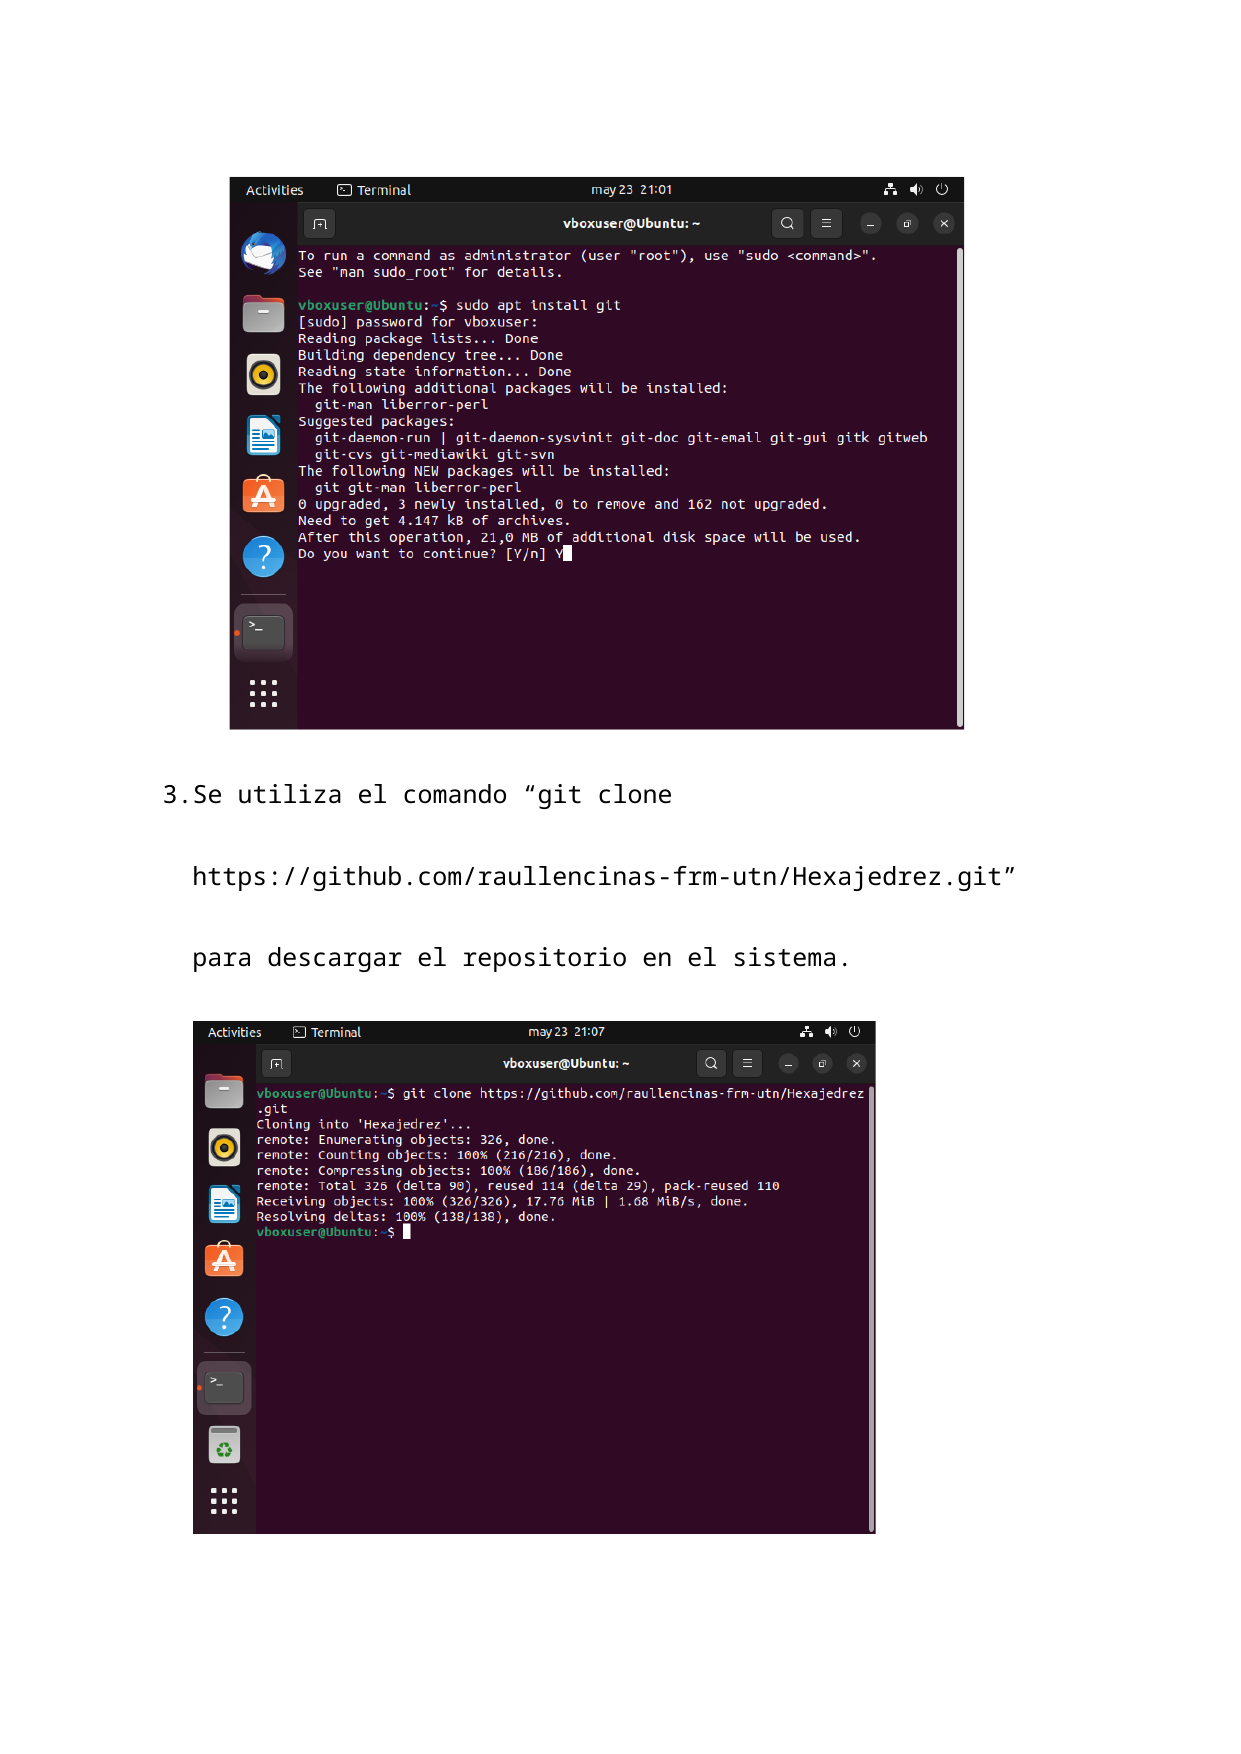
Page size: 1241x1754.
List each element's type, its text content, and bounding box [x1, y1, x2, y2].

picture [193, 1021, 876, 1534]
list Se utiliza el comando “git clone https://github.com/raullencinas-frm-utn/Hexajedrez.git” para descargar el repositorio en el sistema. [162, 777, 1038, 974]
picture [229, 176, 965, 730]
